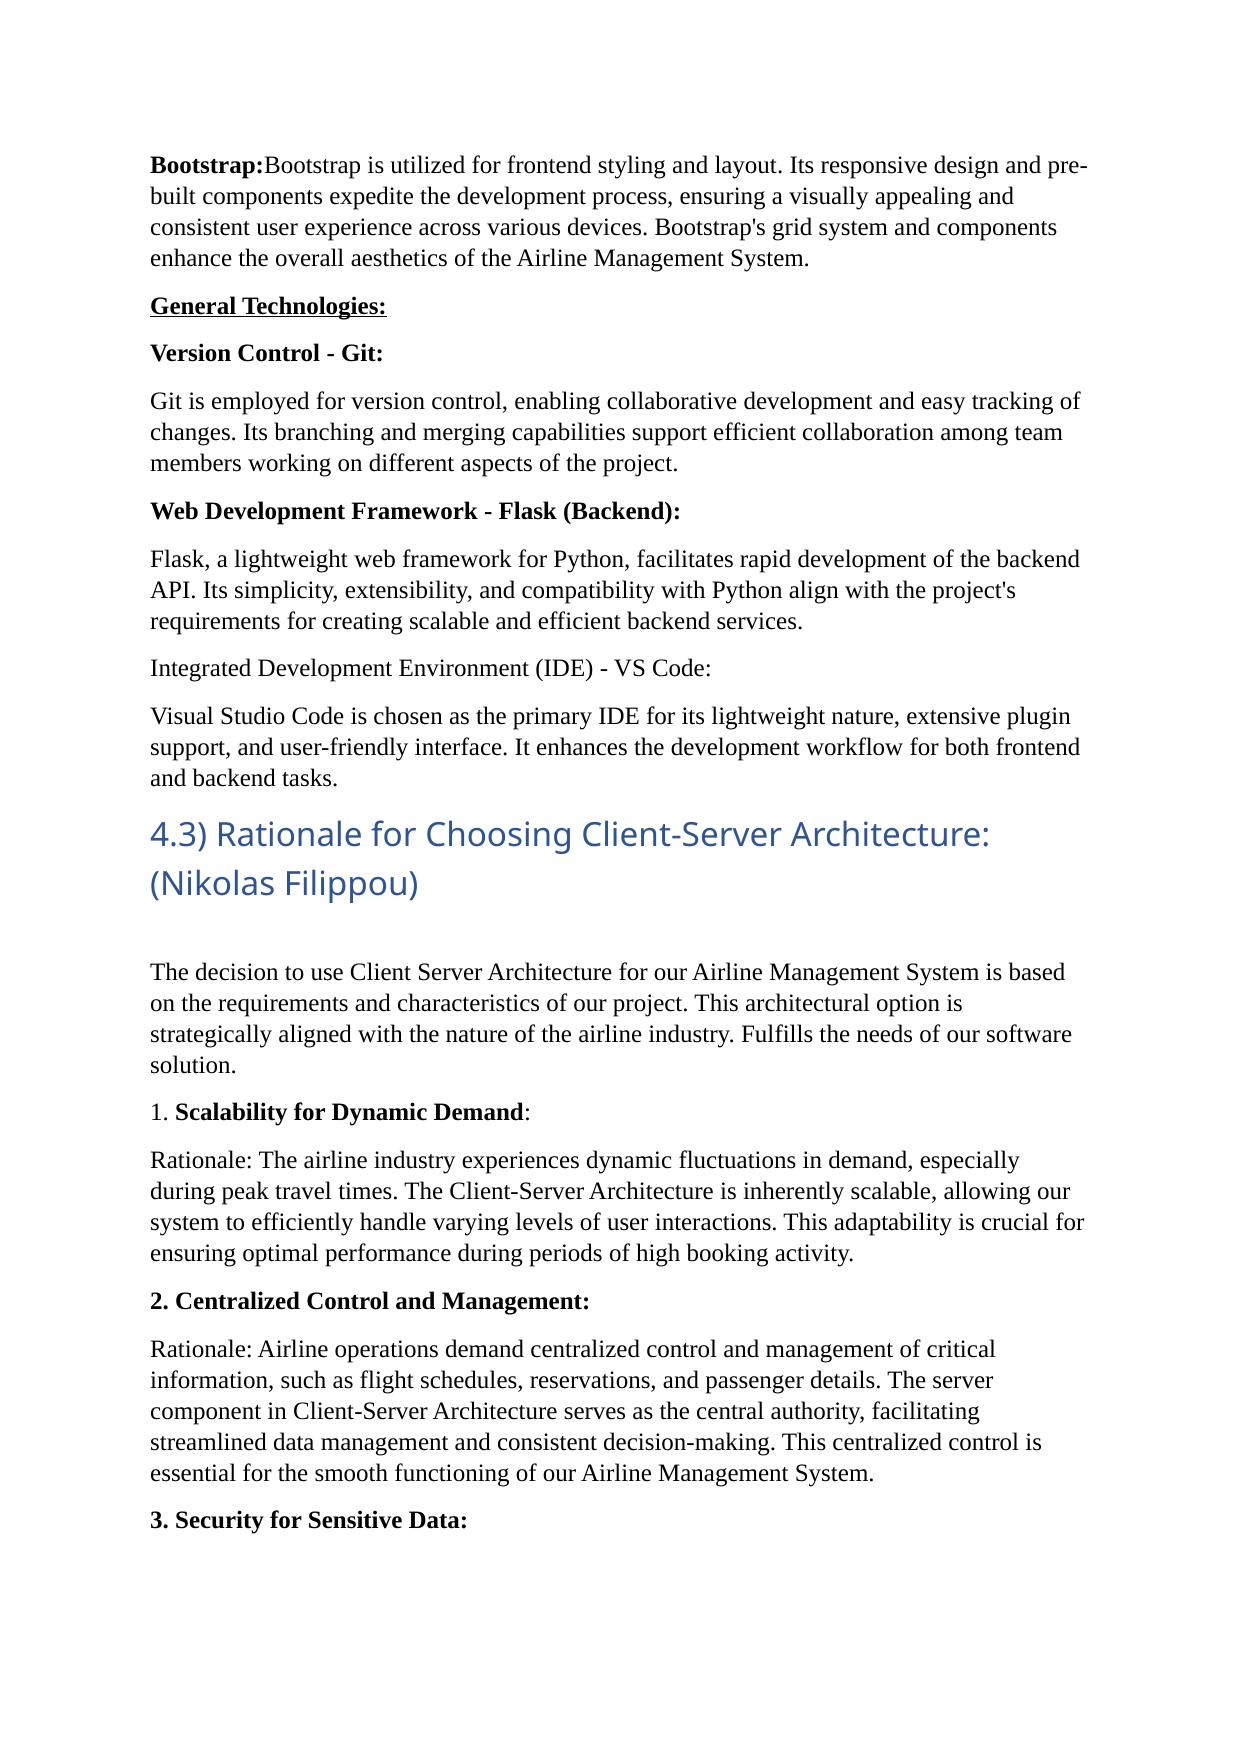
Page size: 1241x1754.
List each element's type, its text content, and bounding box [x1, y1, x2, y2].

text Git is employed for version control, enabling collaborative development and easy tracking of changes. Its branching and merging capabilities support efficient collaboration among team members working on different aspects of the project. [150, 386, 1090, 477]
text 2. Centralized Control and Management: [150, 1286, 1090, 1315]
text 1. Scalability for Dynamic Demand: [150, 1097, 1090, 1126]
text General Technologies: [150, 291, 1090, 319]
text Visual Studio Code is chosen as the primary IDE for its lightweight nature, extensive plugin support, and user-friendly interface. It enhances the development workflow for both frontend and backend tasks. [150, 701, 1090, 792]
text Rationale: Airline operations demand centralized control and management of critical information, such as flight schedules, reservations, and passenger details. The server component in Client-Server Architecture serves as the central authority, facilitating streamlined data management and consistent decision-making. This centralized control is essential for the smooth functioning of our Airline Management System. [150, 1334, 1090, 1487]
text Bootstrap:Bootstrap is utilized for frontend styling and layout. Its responsive design and pre-built components expedite the development process, ensuring a visually appealing and consistent user experience across various devices. Bootstrap's grid system and components enhance the overall aesthetics of the Airline Management System. [150, 150, 1090, 272]
text Integrated Development Environment (IDE) - VS Code: [150, 653, 1090, 682]
text Flask, a lightweight web framework for Python, facilitates rapid development of the backend API. Its simplicity, extensibility, and compatibility with Python align with the project's requirements for creating scalable and efficient backend services. [150, 544, 1090, 634]
text The decision to use Client Server Architecture for our Airline Management System is based on the requirements and characteristics of our project. This architectural option is strategically aligned with the nature of the airline industry. Fulfills the needs of our software solution. [150, 957, 1090, 1078]
text Version Control - Git: [150, 338, 1090, 367]
text Web Development Framework - Flask (Backend): [150, 496, 1090, 525]
text 3. Security for Sensitive Data: [150, 1506, 1090, 1534]
subtitle 4.3) Rationale for Choosing Client-Server Architecture: (Nikolas Filippou) [150, 811, 1090, 905]
text Rationale: The airline industry experiences dynamic fluctuations in demand, especially during peak travel times. The Client-Server Architecture is inherently scalable, allowing our system to efficiently handle varying levels of user interactions. This adaptability is crucial for ensuring optimal performance during periods of high booking activity. [150, 1145, 1090, 1267]
